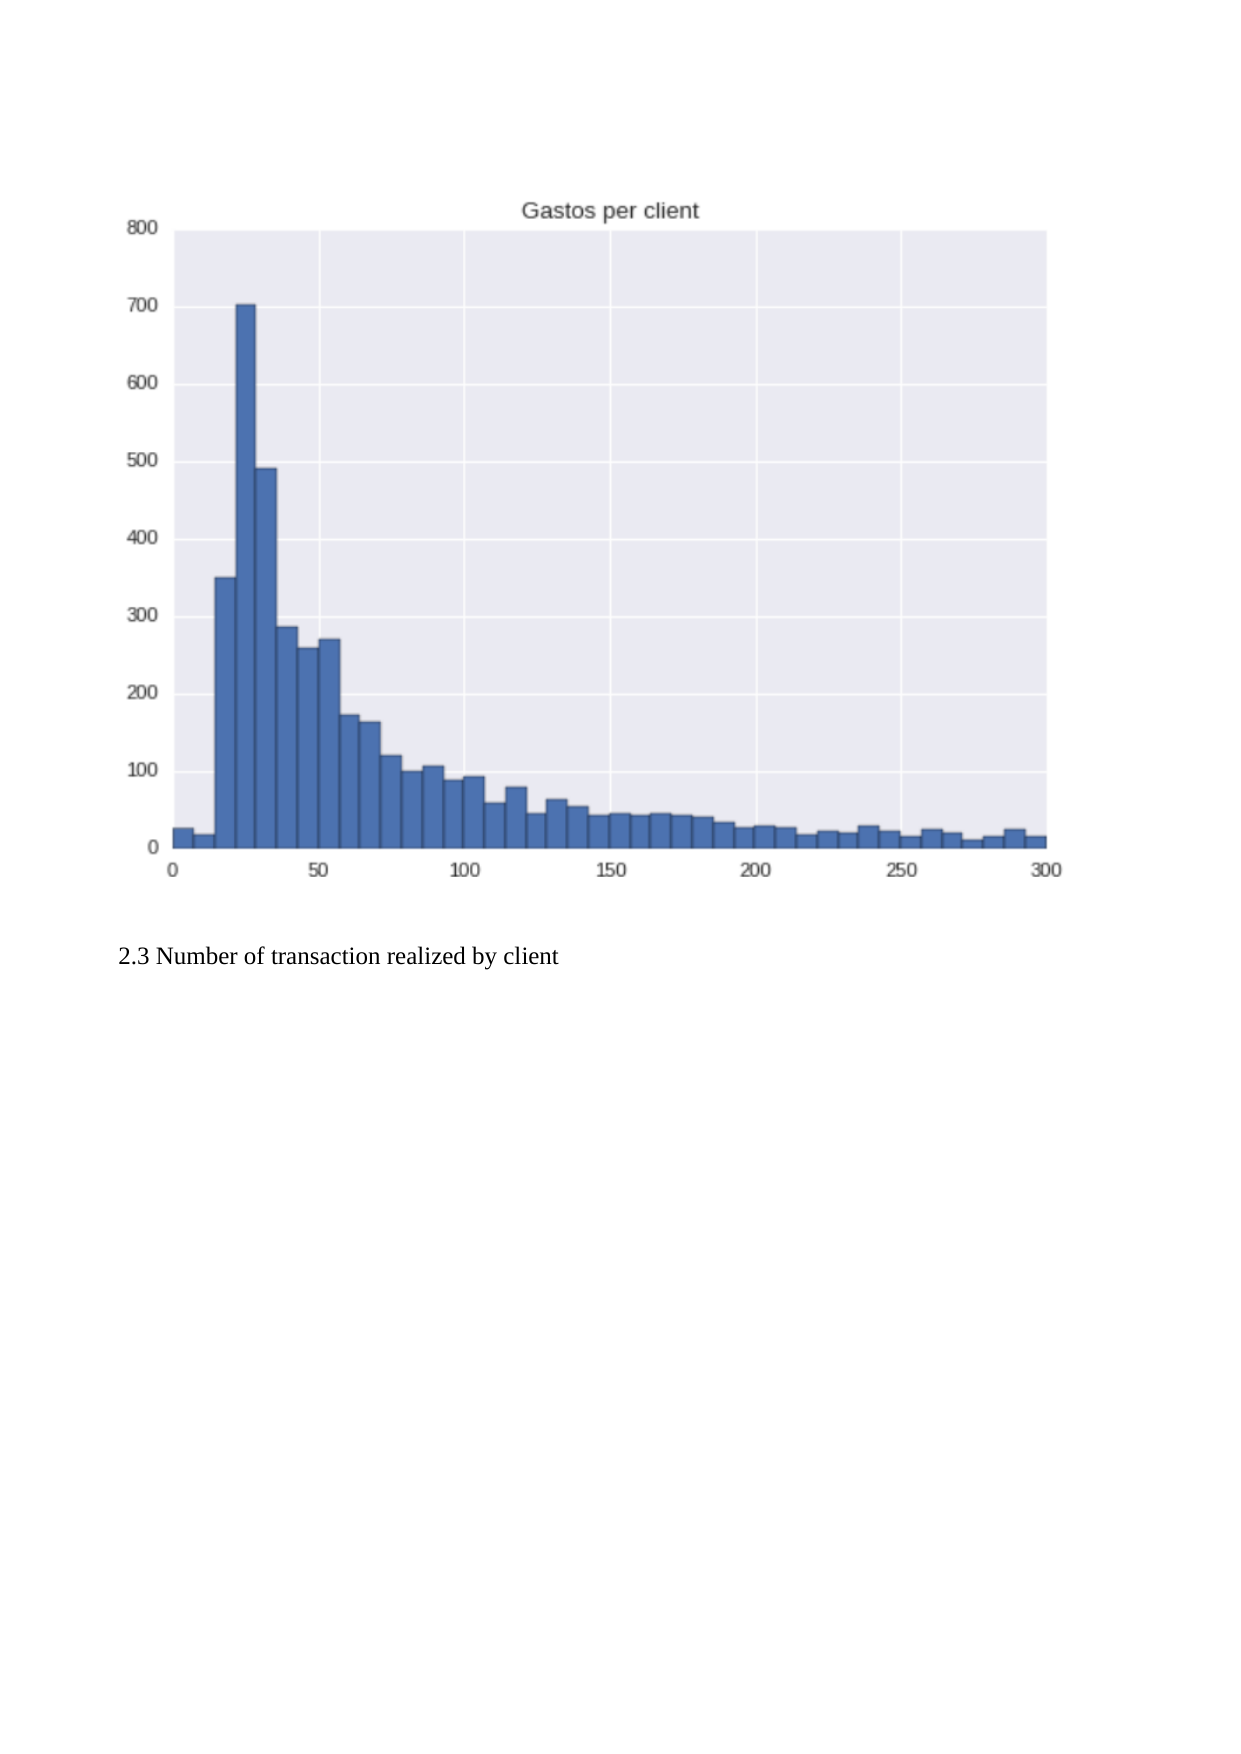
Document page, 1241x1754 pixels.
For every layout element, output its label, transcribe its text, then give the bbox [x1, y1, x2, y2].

picture [118, 118, 1123, 912]
text 2.3 Number of transaction realized by client [118, 941, 1122, 969]
